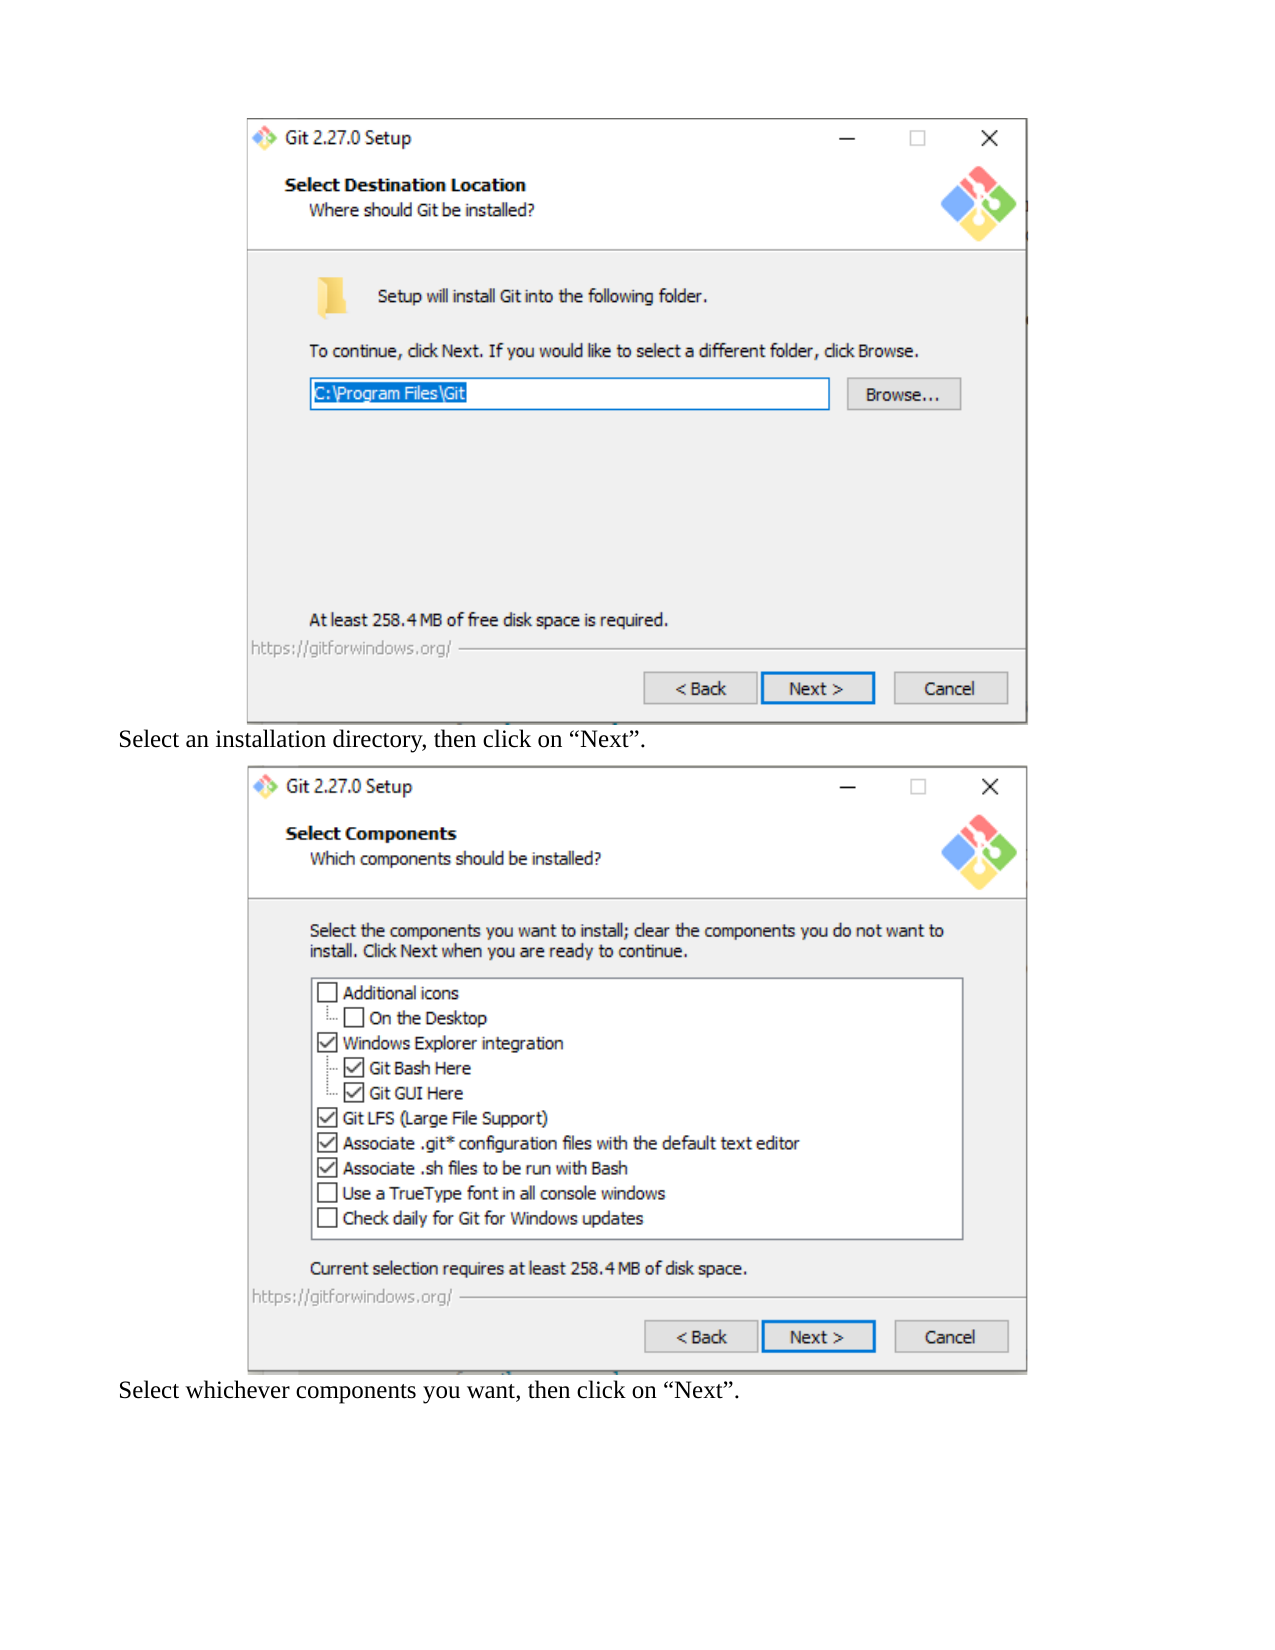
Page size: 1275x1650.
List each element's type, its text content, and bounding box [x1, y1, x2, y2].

text Select an installation directory, then click on “Next”. [118, 118, 1157, 753]
picture [247, 765, 1028, 1375]
text Select whichever components you want, then click on “Next”. [118, 766, 1157, 1404]
picture [246, 118, 1029, 725]
